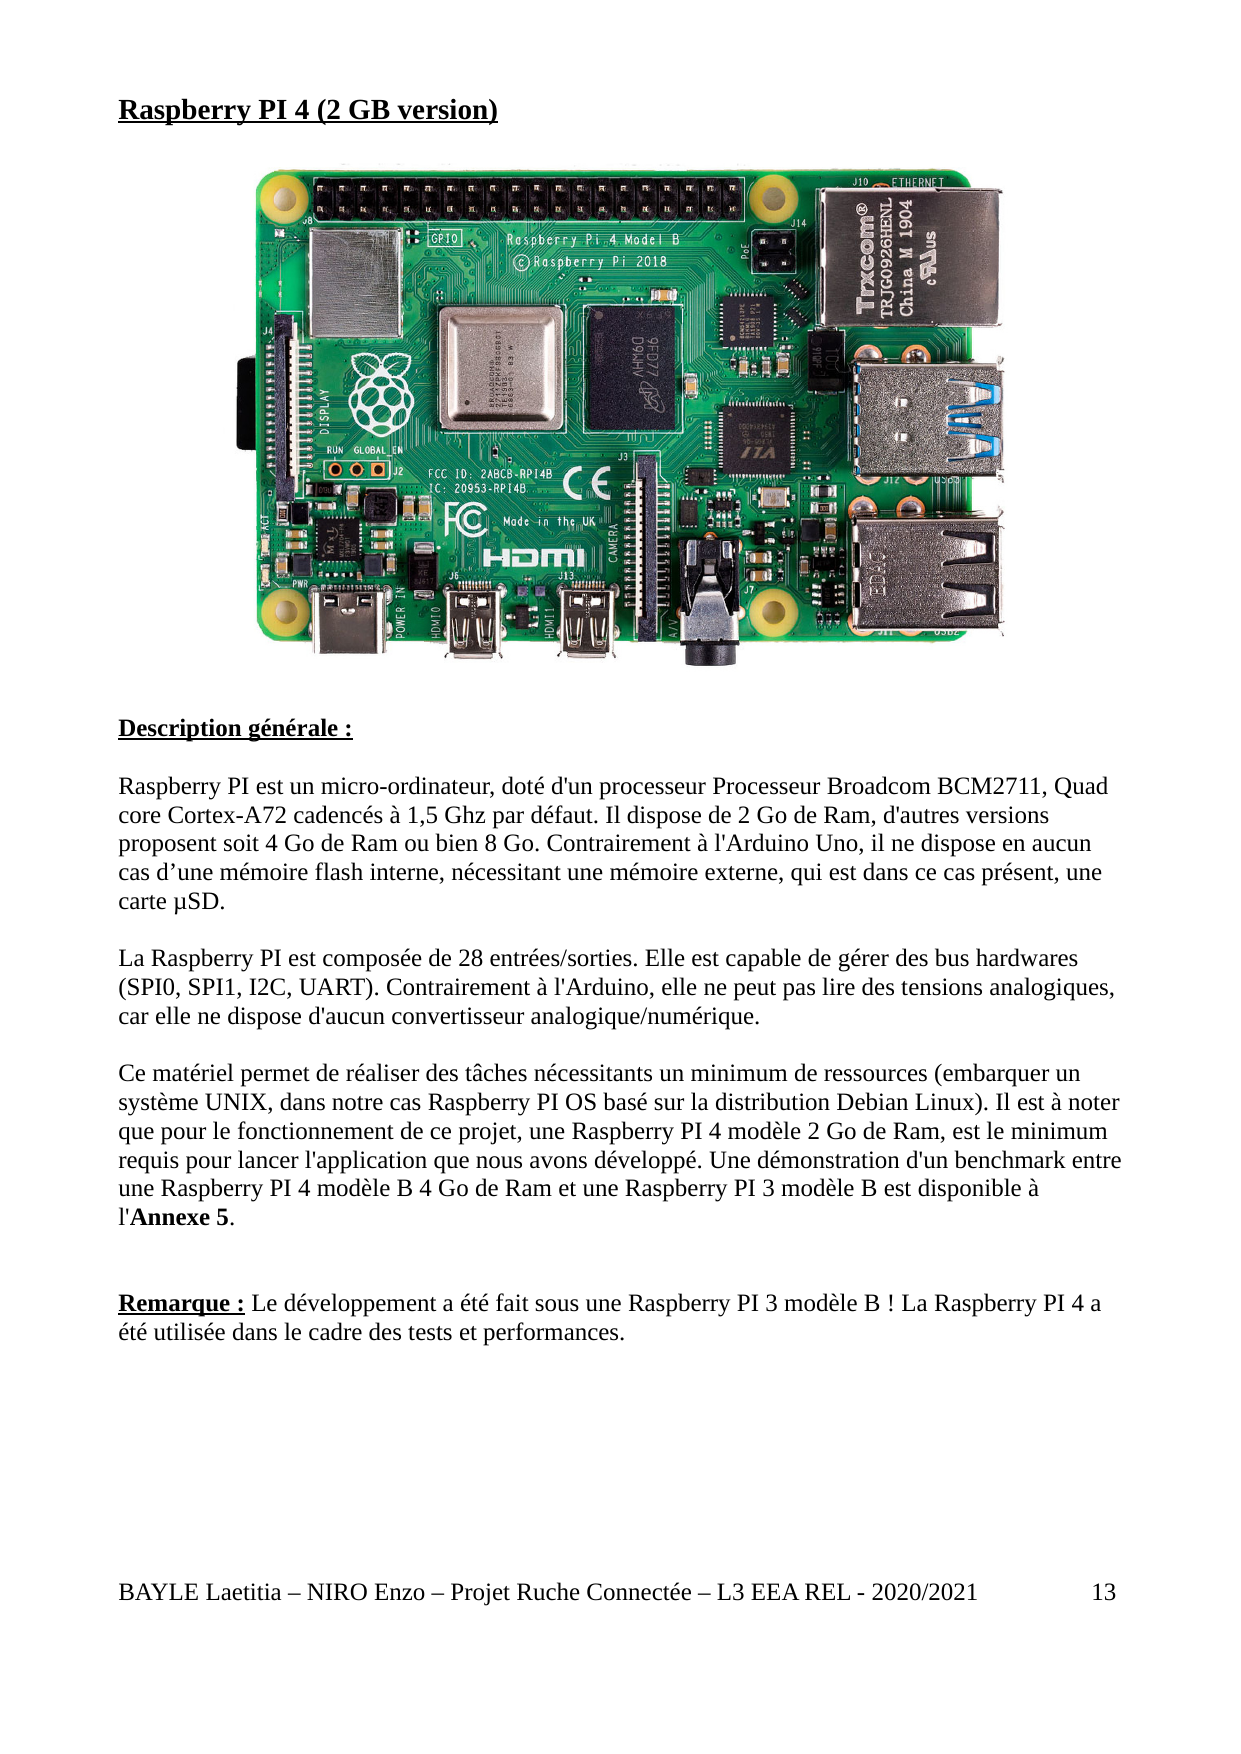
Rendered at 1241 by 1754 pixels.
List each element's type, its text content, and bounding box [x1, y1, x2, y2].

text Raspberry PI est un micro-ordinateur, doté d'un processeur Processeur Broadcom BCM2711, Quad core Cortex-A72 cadencés à 1,5 Ghz par défaut. Il dispose de 2 Go de Ram, d'autres versions proposent soit 4 Go de Ram ou bien 8 Go. Contrairement à l'Arduino Uno, il ne dispose en aucun cas d’une mémoire flash interne, nécessitant une mémoire externe, qui est dans ce cas présent, une carte µSD. [118, 771, 1122, 915]
subtitle Raspberry PI 4 (2 GB version) [118, 92, 1122, 126]
text Description générale : [118, 713, 1122, 742]
picture [222, 163, 1018, 675]
text Remarque : Le développement a été fait sous une Raspberry PI 3 modèle B ! La Raspberry PI 4 a été utilisée dans le cadre des tests et performances. [118, 1288, 1122, 1346]
text La Raspberry PI est composée de 28 entrées/sorties. Elle est capable de gérer des bus hardwares (SPI0, SPI1, I2C, UART). Contrairement à l'Arduino, elle ne peut pas lire des tensions analogiques, car elle ne dispose d'aucun convertisseur analogique/numérique. [118, 943, 1122, 1030]
text Ce matériel permet de réaliser des tâches nécessitants un minimum de ressources (embarquer un système UNIX, dans notre cas Raspberry PI OS basé sur la distribution Debian Linux). Il est à noter que pour le fonctionnement de ce projet, une Raspberry PI 4 modèle 2 Go de Ram, est le minimum requis pour lancer l'application que nous avons développé. Une démonstration d'un benchmark entre une Raspberry PI 4 modèle B 4 Go de Ram et une Raspberry PI 3 modèle B est disponible à l'Annexe 5. [118, 1058, 1122, 1231]
